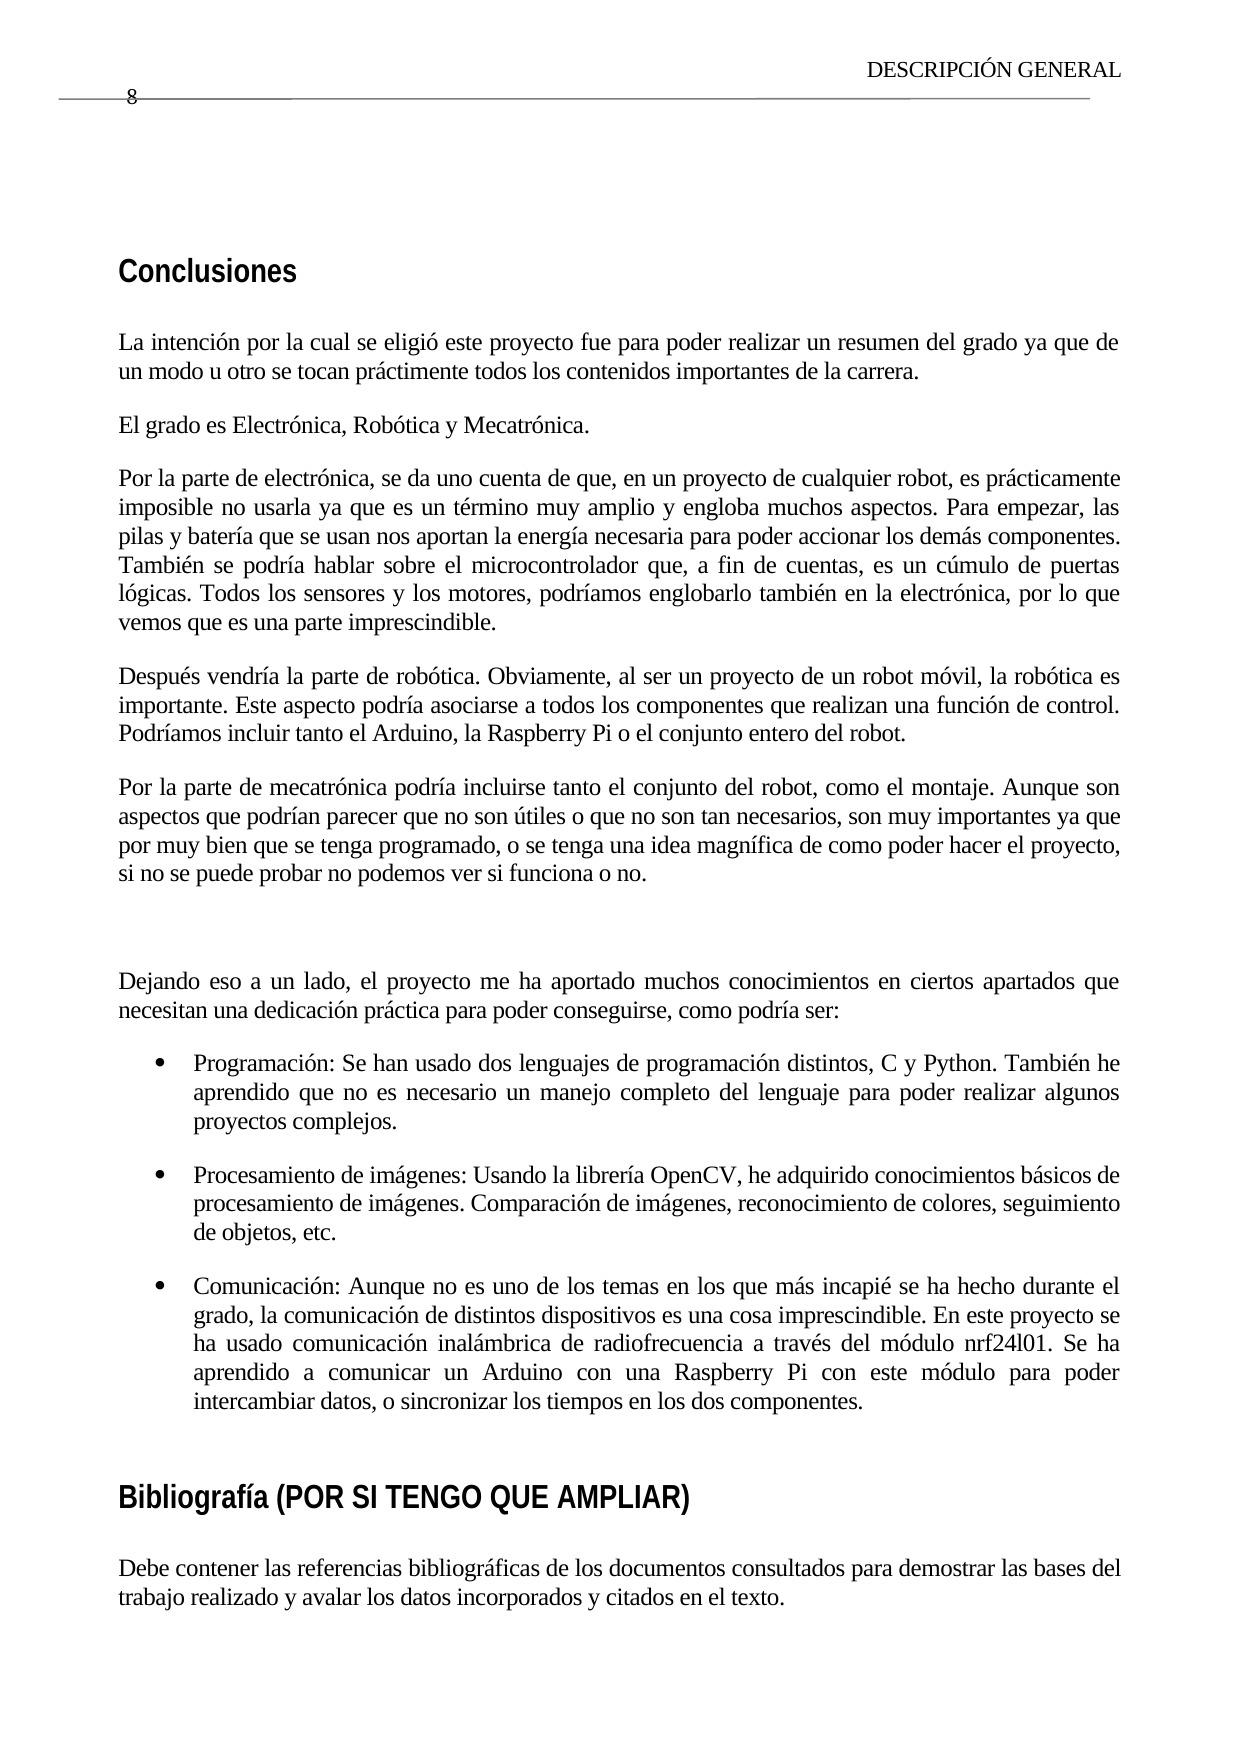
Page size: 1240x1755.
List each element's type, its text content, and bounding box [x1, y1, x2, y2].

text El grado es Electrónica, Robótica y Mecatrónica. [118, 410, 1121, 438]
text Por la parte de electrónica, se da uno cuenta de que, en un proyecto de cualquier robot, es prácticamente imposible no usarla ya que es un término muy amplio y engloba muchos aspectos. Para empezar, las pilas y batería que se usan nos aportan la energía necesaria para poder accionar los demás componentes. También se podría hablar sobre el microcontrolador que, a fin de cuentas, es un cúmulo de puertas lógicas. Todos los sensores y los motores, podríamos englobarlo también en la electrónica, por lo que vemos que es una parte imprescindible. [118, 463, 1121, 636]
text Debe contener las referencias bibliográficas de los documentos consultados para demostrar las bases del trabajo realizado y avalar los datos incorporados y citados en el texto. [118, 1553, 1121, 1611]
text Por la parte de mecatrónica podría incluirse tanto el conjunto del robot, como el montaje. Aunque son aspectos que podrían parecer que no son útiles o que no son tan necesarios, son muy importantes ya que por muy bien que se tenga programado, o se tenga una idea magnífica de como poder hacer el proyecto, si no se puede probar no podemos ver si funciona o no. [118, 772, 1121, 887]
list Programación: Se han usado dos lenguajes de programación distintos, C y Python. También he aprendido que no es necesario un manejo completo del lenguaje para poder realizar algunos proyectos complejos. [156, 1048, 1121, 1135]
list Procesamiento de imágenes: Usando la librería OpenCV, he adquirido conocimientos básicos de procesamiento de imágenes. Comparación de imágenes, reconocimiento de colores, seguimiento de objetos, etc. [156, 1160, 1121, 1246]
text Después vendría la parte de robótica. Obviamente, al ser un proyecto de un robot móvil, la robótica es importante. Este aspecto podría asociarse a todos los componentes que realizan una función de control. Podríamos incluir tanto el Arduino, la Raspberry Pi o el conjunto entero del robot. [118, 661, 1121, 747]
list Comunicación: Aunque no es uno de los temas en los que más incapié se ha hecho durante el grado, la comunicación de distintos dispositivos es una cosa imprescindible. En este proyecto se ha usado comunicación inalámbrica de radiofrecuencia a través del módulo nrf24l01. Se ha aprendido a comunicar un Arduino con una Raspberry Pi con este módulo para poder intercambiar datos, o sincronizar los tiempos en los dos componentes. [156, 1271, 1121, 1415]
subtitle Bibliografía (POR SI TENGO QUE AMPLIAR) [118, 1477, 1122, 1516]
text La intención por la cual se eligió este proyecto fue para poder realizar un resumen del grado ya que de un modo u otro se tocan práctimente todos los contenidos importantes de la carrera. [118, 327, 1121, 385]
subtitle Conclusiones [118, 252, 1122, 290]
text Dejando eso a un lado, el proyecto me ha aportado muchos conocimientos en ciertos apartados que necesitan una dedicación práctica para poder conseguirse, como podría ser: [118, 966, 1121, 1023]
